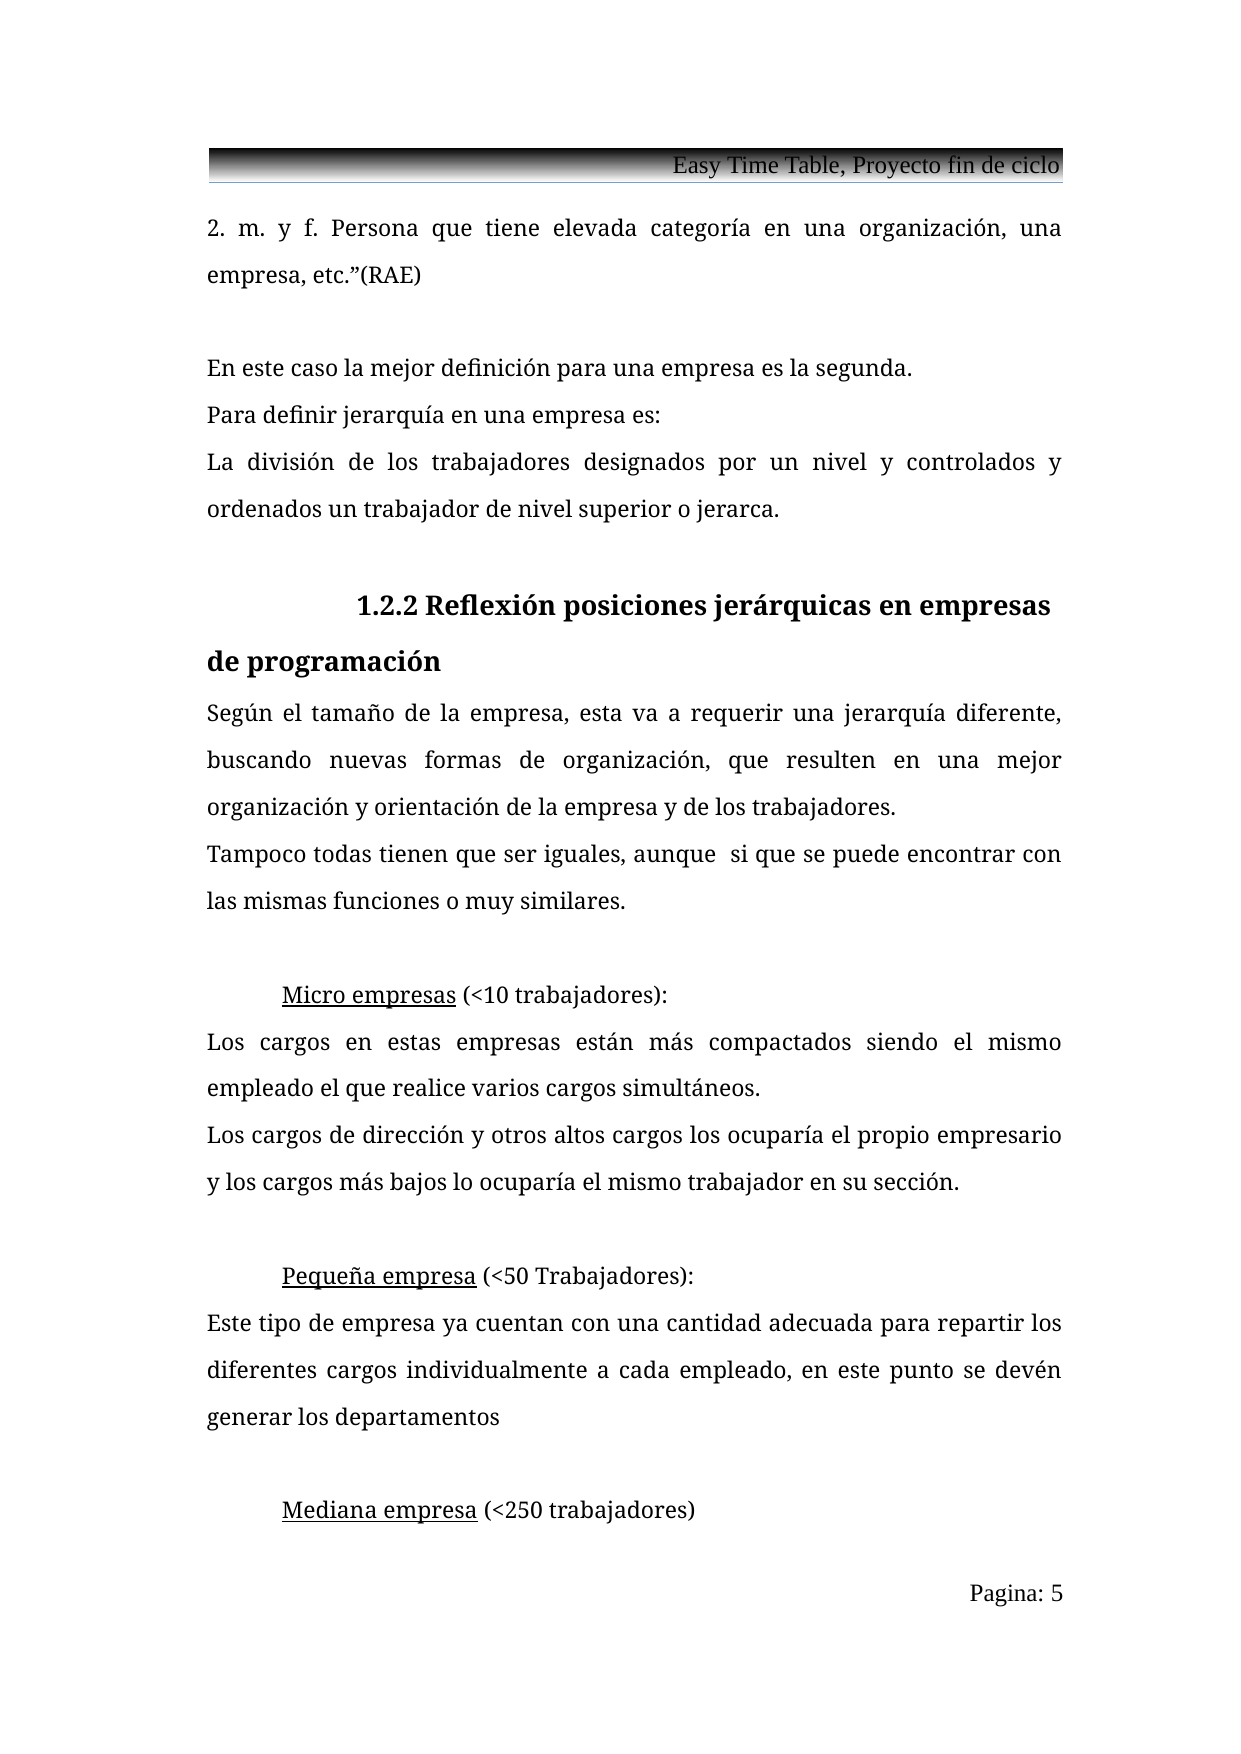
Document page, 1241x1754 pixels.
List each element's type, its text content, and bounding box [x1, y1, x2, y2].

text Mediana empresa (<250 trabajadores) [207, 1494, 1063, 1526]
text Según el tamaño de la empresa, esta va a requerir una jerarquía diferente, buscando nuevas formas de organización, que resulten en una mejor organización y orientación de la empresa y de los trabajadores. [207, 697, 1063, 822]
text 2. m. y f. Persona que tiene elevada categoría en una organización, una empresa, etc.”(RAE) [207, 212, 1063, 290]
text La división de los trabajadores designados por un nivel y controlados y ordenados un trabajador de nivel superior o jerarca. [207, 446, 1063, 524]
text Micro empresas (<10 trabajadores): [207, 979, 1063, 1010]
text En este caso la mejor definición para una empresa es la segunda. [207, 352, 1063, 384]
text Para definir jerarquía en una empresa es: [207, 399, 1063, 431]
text Pequeña empresa (<50 Trabajadores): [207, 1260, 1063, 1291]
text Los cargos en estas empresas están más compactados siendo el mismo empleado el que realice varios cargos simultáneos. [207, 1026, 1063, 1104]
text Tampoco todas tienen que ser iguales, aunque si que se puede encontrar con las mismas funciones o muy similares. [207, 838, 1063, 916]
text Este tipo de empresa ya cuentan con una cantidad adecuada para repartir los diferentes cargos individualmente a cada empleado, en este punto se devén generar los departamentos [207, 1307, 1063, 1432]
text 1.2.2 Reflexión posiciones jerárquicas en empresas de programación [207, 587, 1063, 679]
text Los cargos de dirección y otros altos cargos los ocuparía el propio empresario y los cargos más bajos lo ocuparía el mismo trabajador en su sección. [207, 1119, 1063, 1197]
